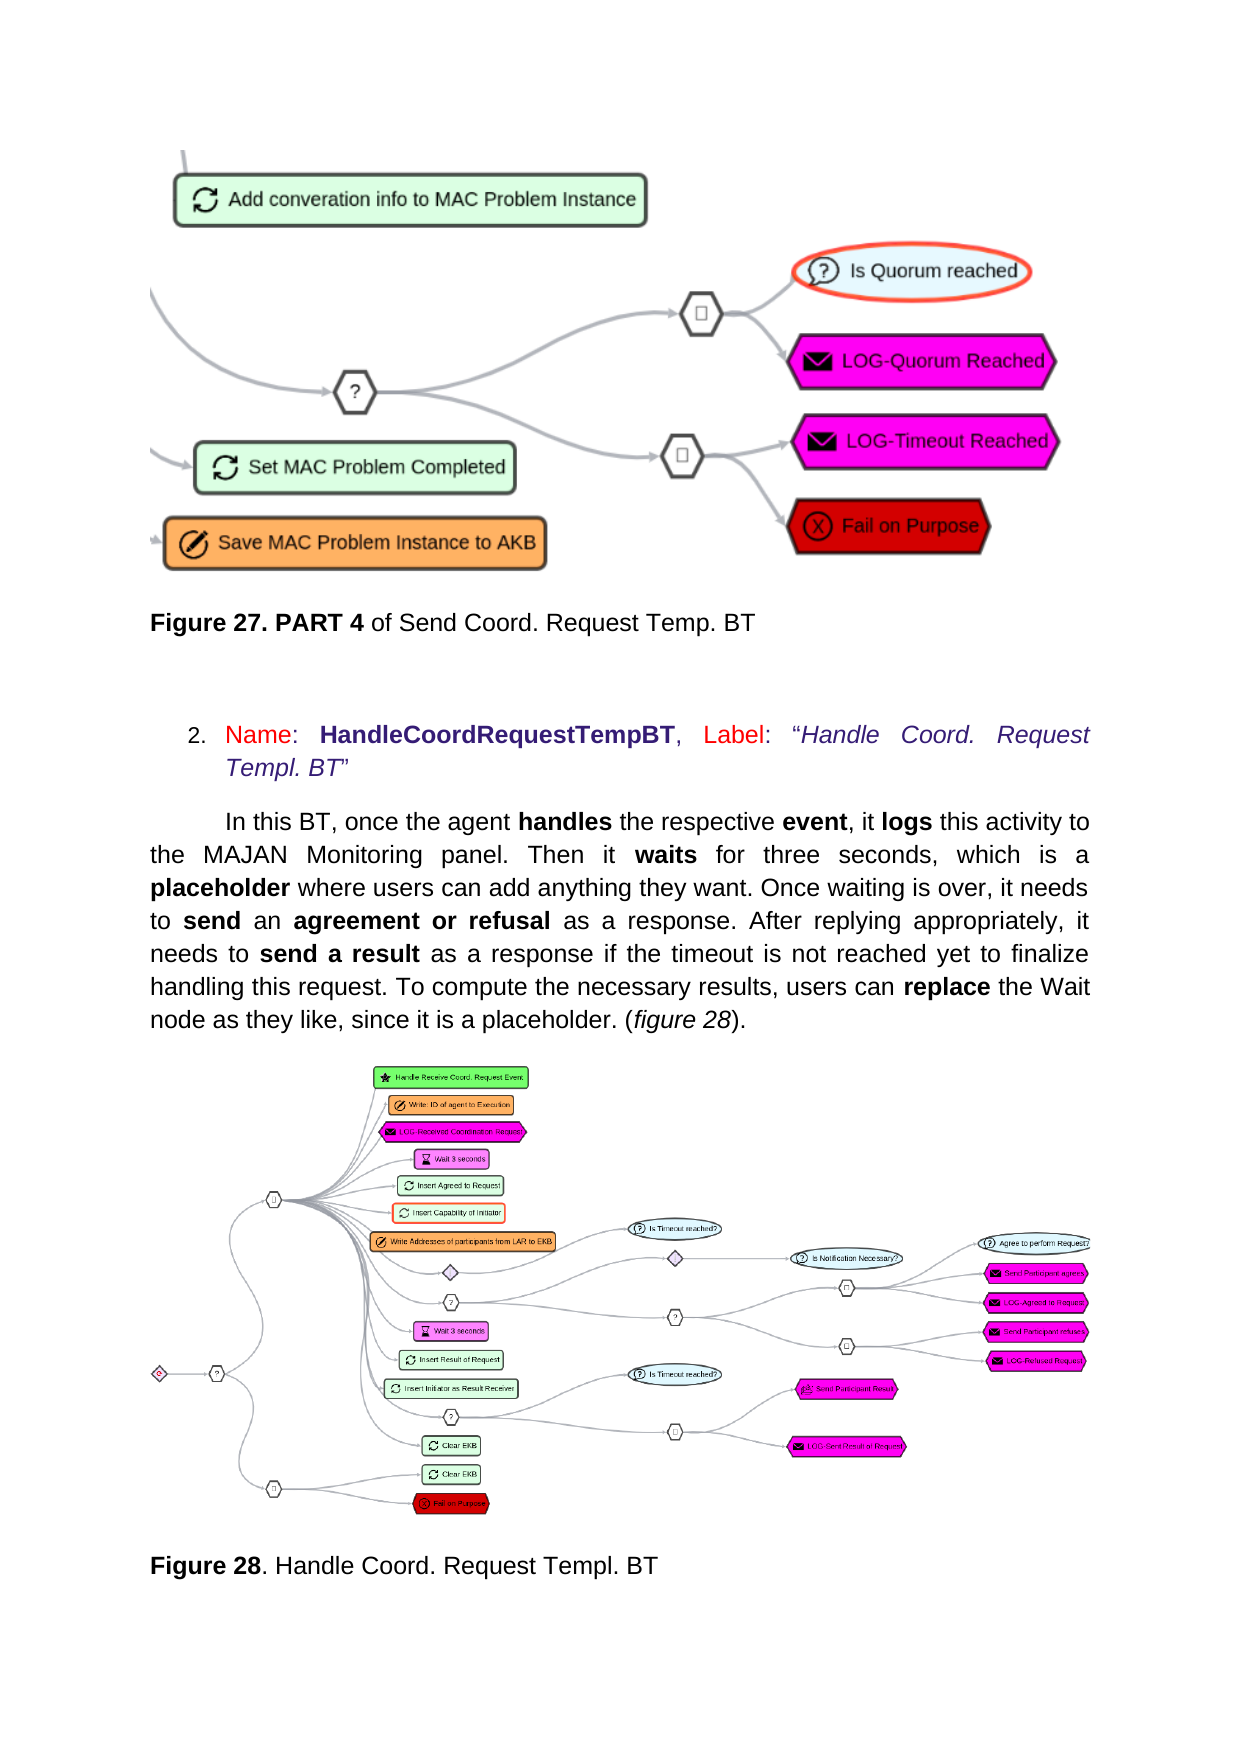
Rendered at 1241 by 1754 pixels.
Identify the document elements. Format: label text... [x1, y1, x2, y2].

text In this BT, once the agent handles the respective event, it logs this activity to the MAJAN Monitoring panel. Then it waits for three seconds, which is a placeholder where users can add anything they want. Once waiting is over, it needs to send an agreement or refusal as a response. After replying appropriately, it needs to send a result as a response if the timeout is not reached yet to finalize handling this request. To compute the necessary results, users can replace the Wait node as they like, since it is a placeholder. (figure 28). [150, 807, 1090, 1033]
picture [150, 150, 1091, 580]
picture [150, 1062, 1091, 1519]
text Figure 28. Handle Coord. Request Templ. BT [150, 1551, 1090, 1579]
text Figure 27. PART 4 of Send Coord. Request Temp. BT [150, 608, 1090, 637]
list Name: HandleCoordRequestTempBT, Label: “Handle Coord. Request Templ. BT” [187, 720, 1090, 782]
